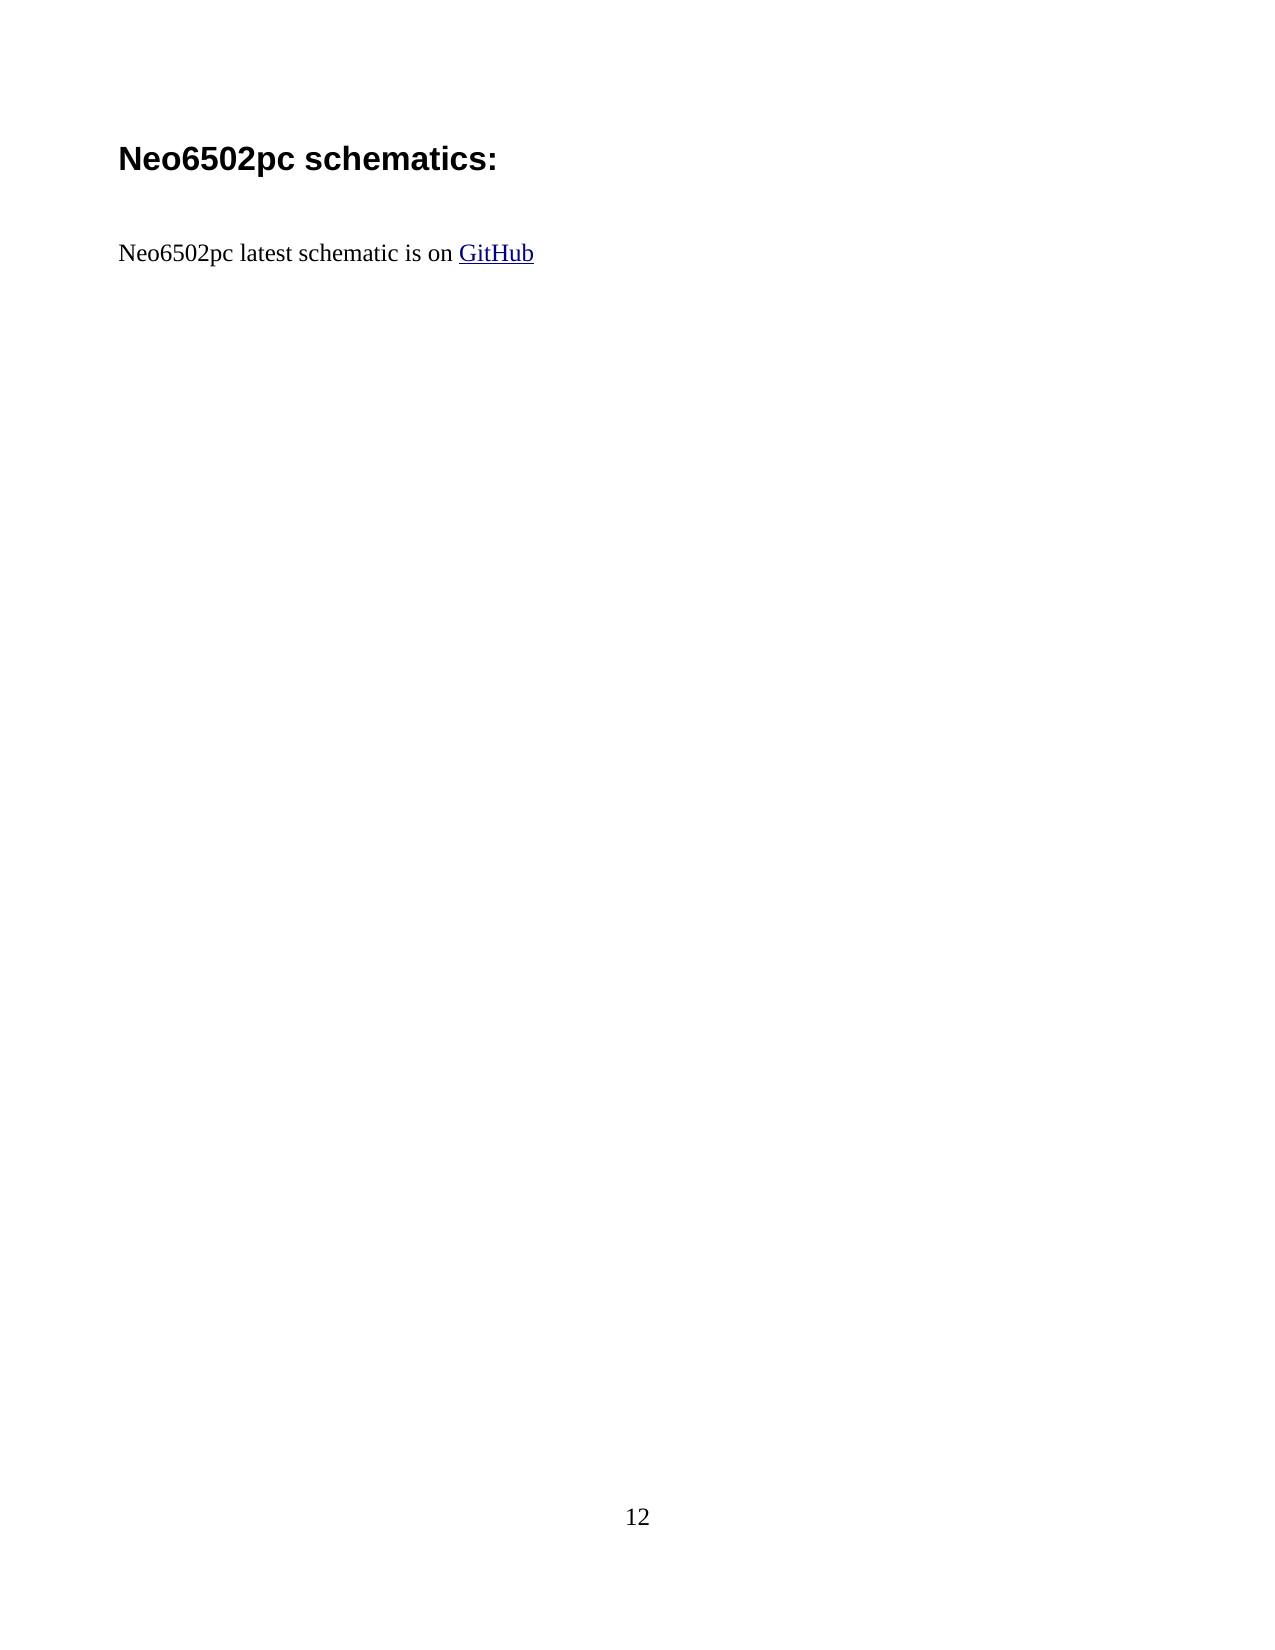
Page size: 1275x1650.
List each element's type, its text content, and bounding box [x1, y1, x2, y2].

text Neo6502pc latest schematic is on GitHub [118, 238, 1157, 266]
subtitle Neo6502pc schematics: [118, 139, 1157, 178]
